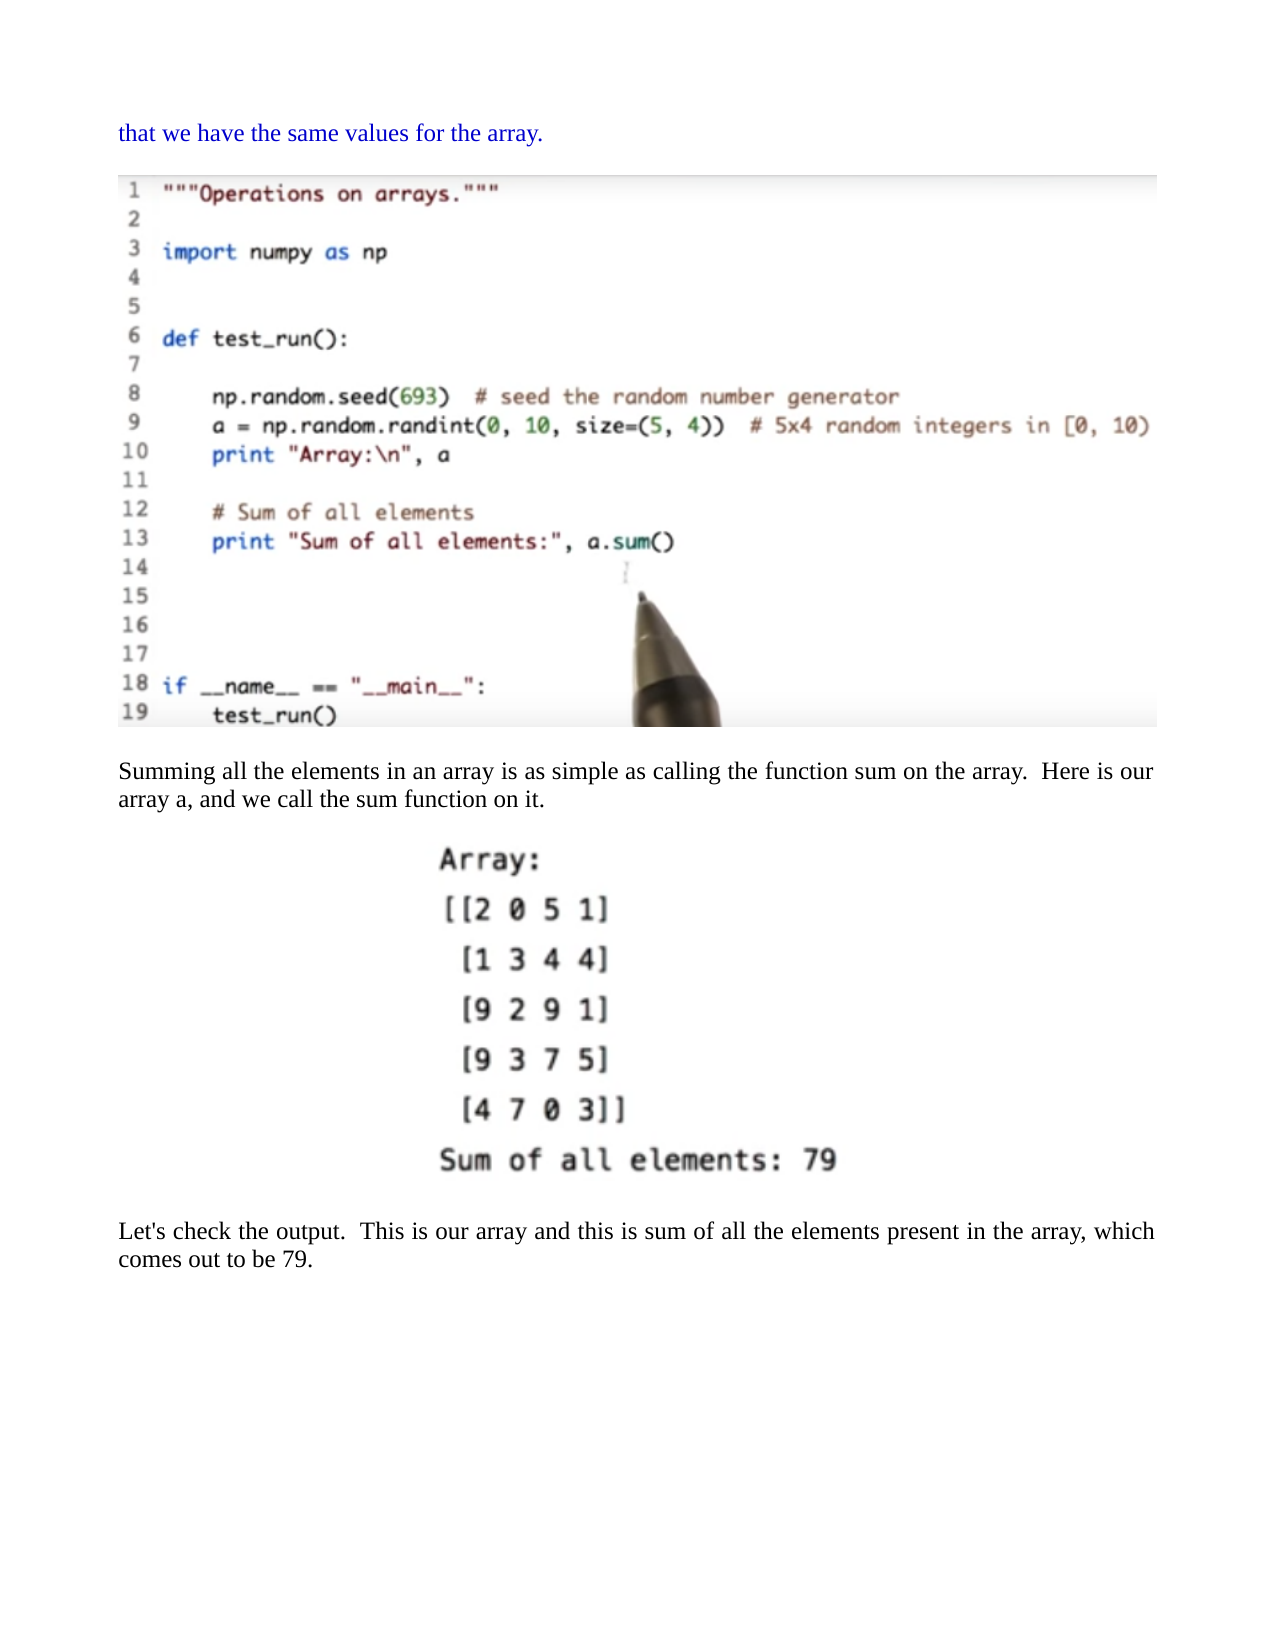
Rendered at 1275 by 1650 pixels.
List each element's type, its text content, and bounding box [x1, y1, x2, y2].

picture [118, 175, 1157, 727]
text Let's check the output. This is our array and this is sum of all the elements present in the array, which comes out to be 79. [118, 1216, 1157, 1273]
picture [423, 842, 852, 1181]
text that we have the same values for the array. [118, 118, 1157, 147]
text Summing all the elements in an array is as simple as calling the function sum on the array. Here is our array a, and we call the sum function on it. [118, 756, 1157, 813]
